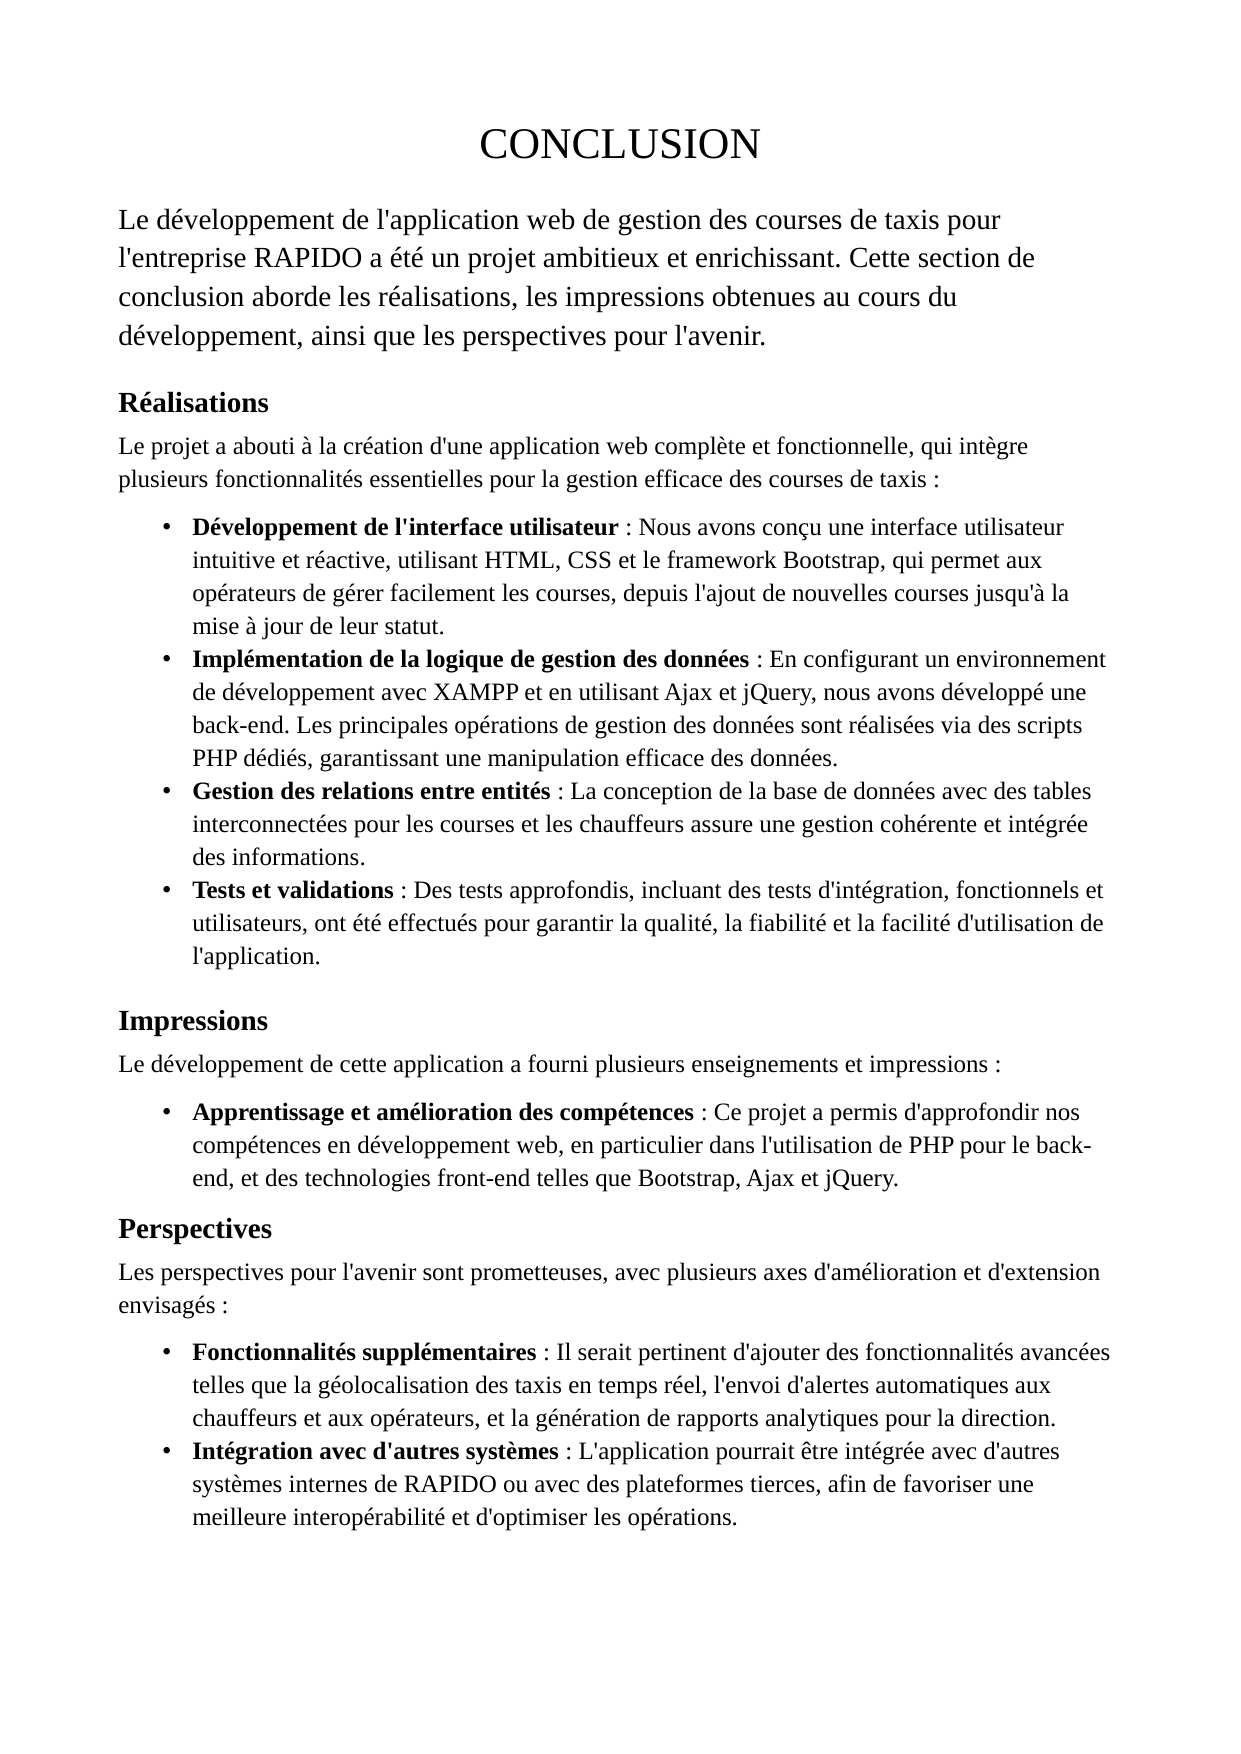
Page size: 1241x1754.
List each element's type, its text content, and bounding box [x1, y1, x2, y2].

subtitle Réalisations [118, 385, 1122, 419]
list Tests et validations : Des tests approfondis, incluant des tests d'intégration, fonctionnels et utilisateurs, ont été effectués pour garantir la qualité, la fiabilité et la facilité d'utilisation de l'application. [162, 875, 1122, 970]
list Implémentation de la logique de gestion des données : En configurant un environnement de développement avec XAMPP et en utilisant Ajax et jQuery, nous avons développé une back-end. Les principales opérations de gestion des données sont réalisées via des scripts PHP dédiés, garantissant une manipulation efficace des données. [162, 644, 1122, 772]
text Le développement de l'application web de gestion des courses de taxis pour l'entreprise RAPIDO a été un projet ambitieux et enrichissant. Cette section de conclusion aborde les réalisations, les impressions obtenues au cours du développement, ainsi que les perspectives pour l'avenir. [118, 202, 1122, 351]
subtitle Perspectives [118, 1211, 1122, 1244]
list Développement de l'interface utilisateur : Nous avons conçu une interface utilisateur intuitive et réactive, utilisant HTML, CSS et le framework Bootstrap, qui permet aux opérateurs de gérer facilement les courses, depuis l'ajout de nouvelles courses jusqu'à la mise à jour de leur statut. [162, 512, 1122, 640]
list Gestion des relations entre entités : La conception de la base de données avec des tables interconnectées pour les courses et les chauffeurs assure une gestion cohérente et intégrée des informations. [162, 776, 1122, 871]
text Les perspectives pour l'avenir sont prometteuses, avec plusieurs axes d'amélioration et d'extension envisagés : [118, 1257, 1122, 1318]
subtitle Impressions [118, 1003, 1122, 1037]
text Le projet a abouti à la création d'une application web complète et fonctionnelle, qui intègre plusieurs fonctionnalités essentielles pour la gestion efficace des courses de taxis : [118, 431, 1122, 493]
text CONCLUSION [118, 118, 1122, 168]
list Fonctionnalités supplémentaires : Il serait pertinent d'ajouter des fonctionnalités avancées telles que la géolocalisation des taxis en temps réel, l'envoi d'alertes automatiques aux chauffeurs et aux opérateurs, et la génération de rapports analytiques pour la direction. [162, 1337, 1122, 1432]
list Intégration avec d'autres systèmes : L'application pourrait être intégrée avec d'autres systèmes internes de RAPIDO ou avec des plateformes tierces, afin de favoriser une meilleure interopérabilité et d'optimiser les opérations. [162, 1436, 1122, 1531]
list Apprentissage et amélioration des compétences : Ce projet a permis d'approfondir nos compétences en développement web, en particulier dans l'utilisation de PHP pour le back-end, et des technologies front-end telles que Bootstrap, Ajax et jQuery. [162, 1097, 1122, 1192]
text Le développement de cette application a fourni plusieurs enseignements et impressions : [118, 1049, 1122, 1078]
